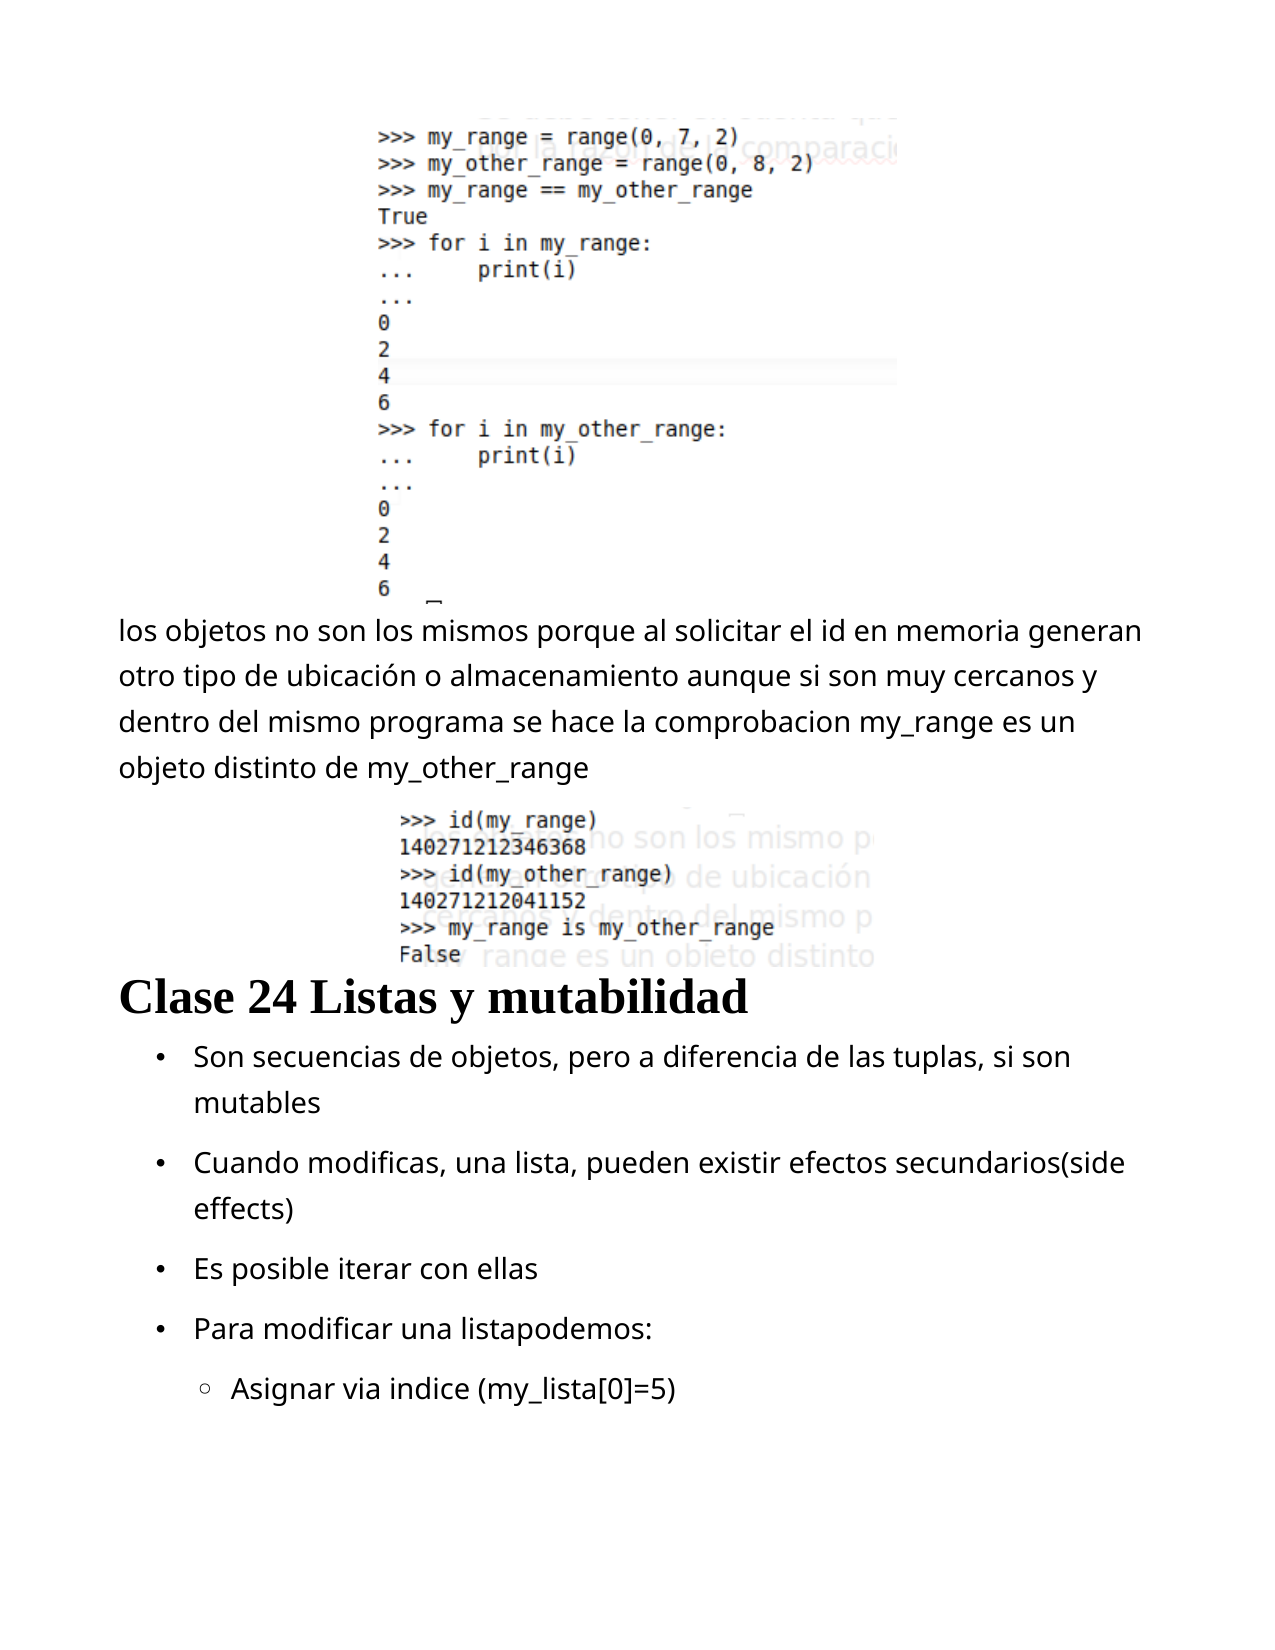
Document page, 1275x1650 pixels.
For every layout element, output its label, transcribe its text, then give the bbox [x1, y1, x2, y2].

picture [400, 807, 875, 967]
list Asignar via indice (my_lista[0]=5) [193, 1368, 1157, 1408]
picture [378, 118, 897, 604]
list Cuando modificas, una lista, pueden existir efectos secundarios(side effects) [156, 1142, 1157, 1228]
list Es posible iterar con ellas [156, 1248, 1157, 1288]
list Son secuencias de objetos, pero a diferencia de las tuplas, si son mutables [156, 1036, 1157, 1122]
text los objetos no son los mismos porque al solicitar el id en memoria generan otro tipo de ubicación o almacenamiento aunque si son muy cercanos y dentro del mismo programa se hace la comprobacion my_range es un objeto distinto de my_other_range [118, 118, 1157, 787]
subtitle Clase 24 Listas y mutabilidad [118, 832, 1157, 1024]
list Para modificar una listapodemos: [156, 1308, 1157, 1348]
